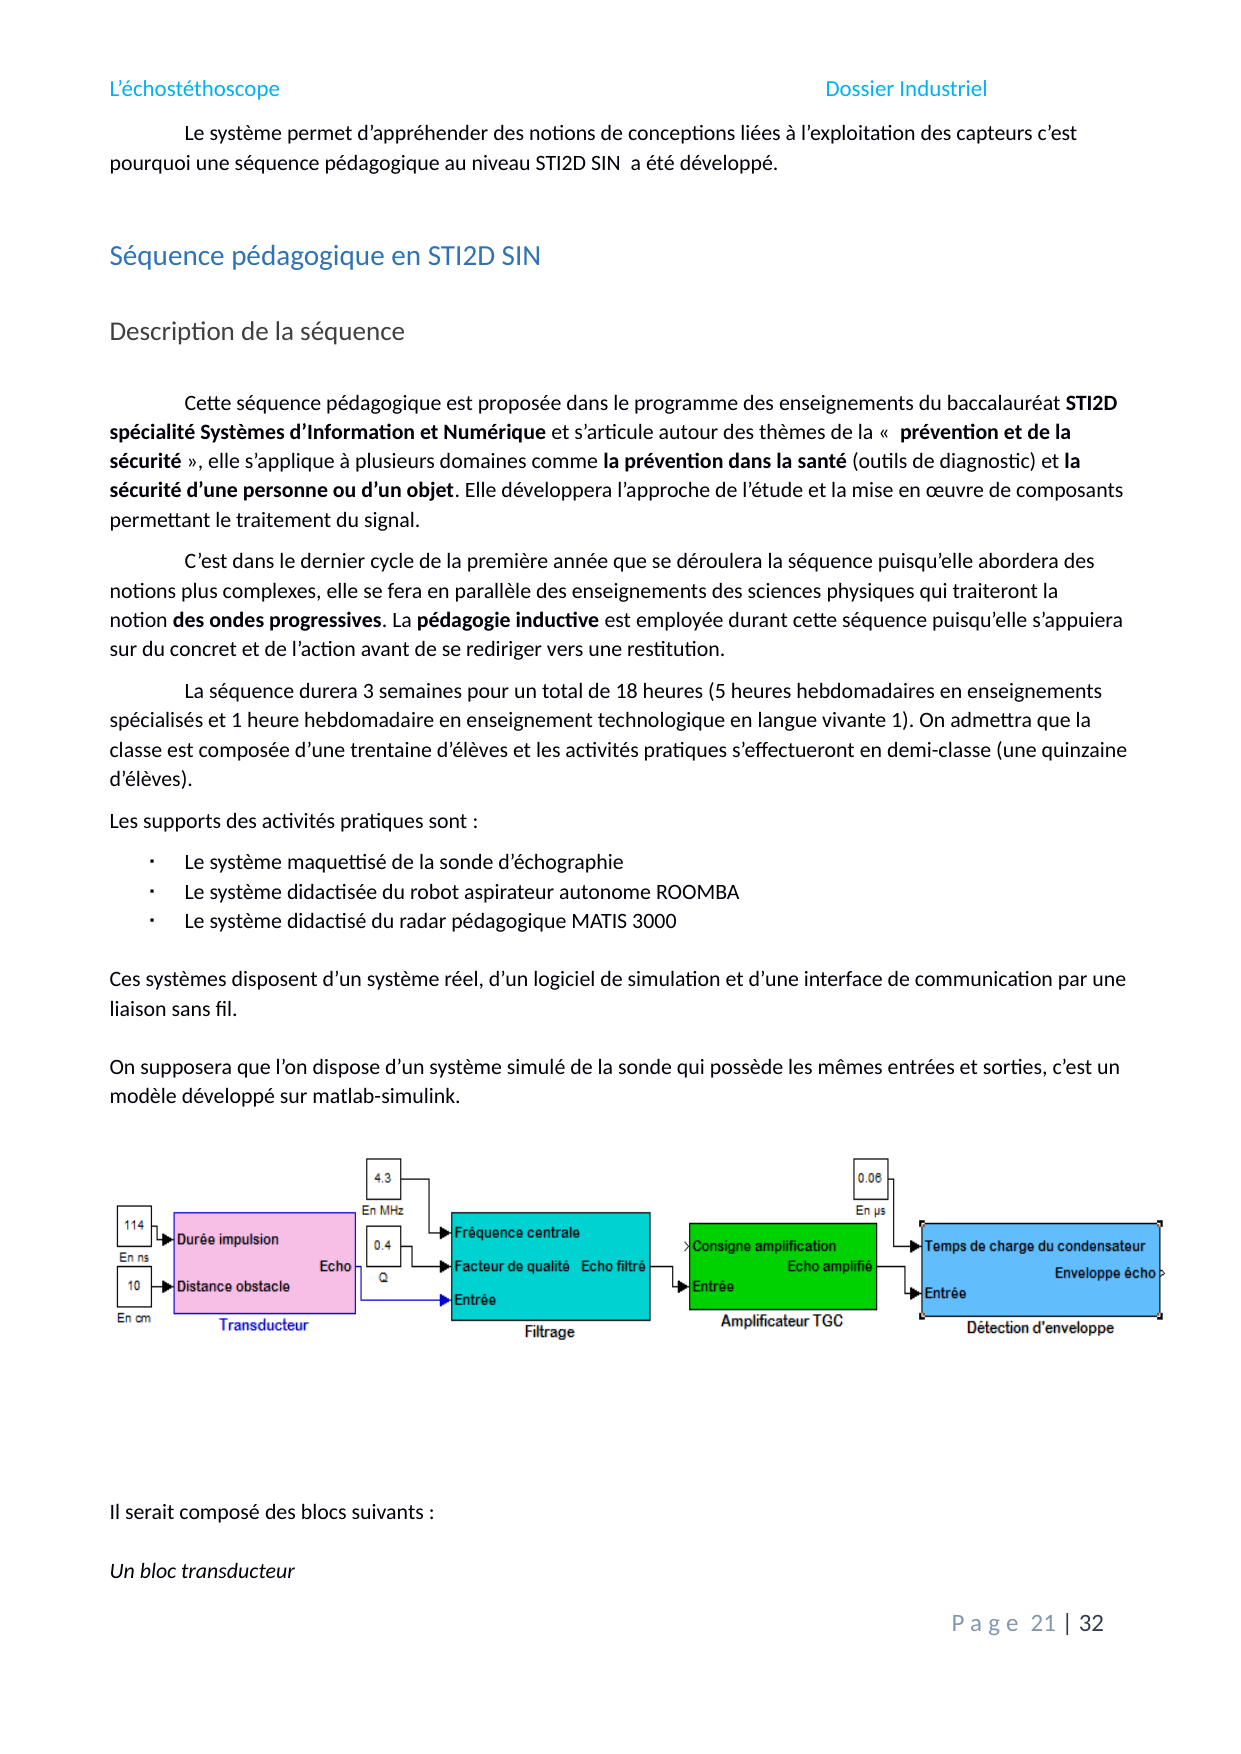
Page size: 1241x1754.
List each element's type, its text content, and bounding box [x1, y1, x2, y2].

text Les supports des activités pratiques sont : [109, 807, 1131, 833]
text La séquence durera 3 semaines pour un total de 18 heures (5 heures hebdomadaires en enseignements spécialisés et 1 heure hebdomadaire en enseignement technologique en langue vivante 1). On admettra que la classe est composée d’une trentaine d’élèves et les activités pratiques s’effectueront en demi-classe (une quinzaine d’élèves). [109, 677, 1131, 792]
list Le système maquettisé de la sonde d’échographie [147, 848, 1131, 875]
text C’est dans le dernier cycle de la première année que se déroulera la séquence puisqu’elle abordera des notions plus complexes, elle se fera en parallèle des enseignements des sciences physiques qui traiteront la notion des ondes progressives. La pédagogie inductive est employée durant cette séquence puisqu’elle s’appuiera sur du concret et de l’action avant de se rediriger vers une restitution. [109, 548, 1131, 662]
text Cette séquence pédagogique est proposée dans le programme des enseignements du baccalauréat STI2D spécialité Systèmes d’Information et Numérique et s’articule autour des thèmes de la « prévention et de la sécurité », elle s’applique à plusieurs domaines comme la prévention dans la santé (outils de diagnostic) et la sécurité d’une personne ou d’un objet. Elle développera l’approche de l’étude et la mise en œuvre de composants permettant le traitement du signal. [109, 389, 1131, 532]
subtitle Description de la séquence [109, 314, 1131, 347]
list Il serait composé des blocs suivants : [109, 1498, 1131, 1525]
list On supposera que l’on dispose d’un système simulé de la sonde qui possède les mêmes entrées et sorties, c’est un modèle développé sur matlab-simulink. [109, 1053, 1131, 1109]
list Ces systèmes disposent d’un système réel, d’un logiciel de simulation et d’une interface de communication par une liaison sans fil. [109, 966, 1131, 1022]
list Un bloc transducteur [109, 1557, 1131, 1584]
list Le système didactisé du radar pédagogique MATIS 3000 [147, 907, 1131, 934]
text Le système permet d’appréhender des notions de conceptions liées à l’exploitation des capteurs c’est pourquoi une séquence pédagogique au niveau STI2D SIN a été développé. [109, 119, 1131, 176]
picture [109, 1141, 1173, 1379]
list Le système didactisée du robot aspirateur autonome ROOMBA [147, 878, 1131, 904]
subtitle Séquence pédagogique en STI2D SIN [109, 237, 1131, 272]
